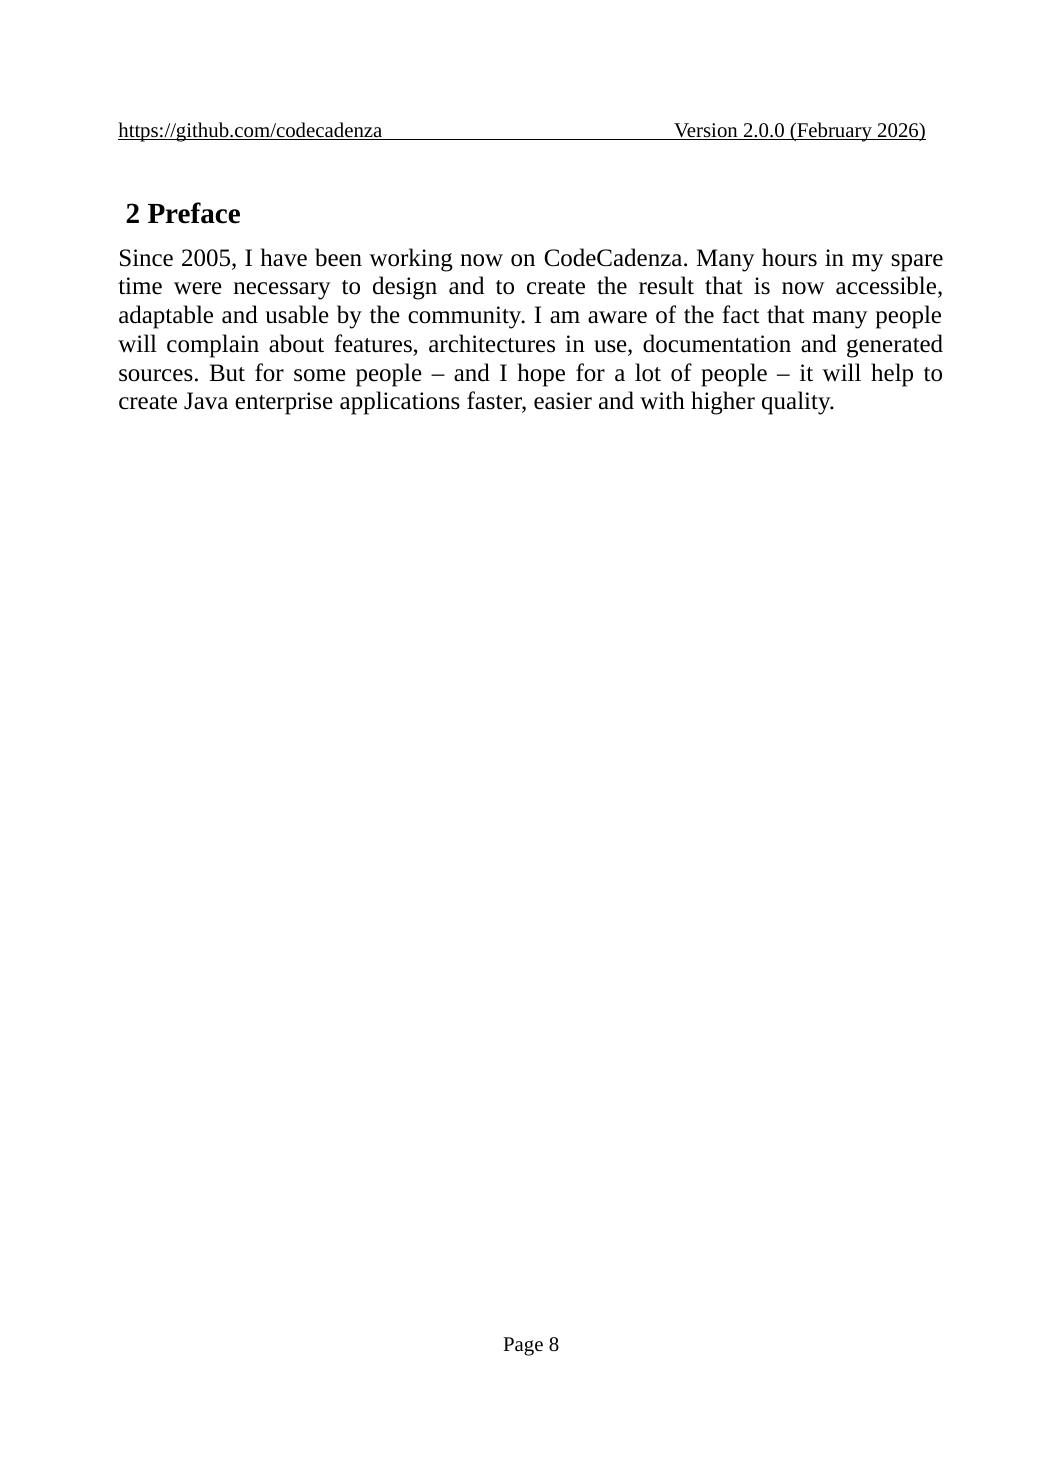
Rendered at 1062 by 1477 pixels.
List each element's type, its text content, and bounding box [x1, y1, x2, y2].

text Since 2005, I have been working now on CodeCadenza. Many hours in my spare time were necessary to design and to create the result that is now accessible, adaptable and usable by the community. I am aware of the fact that many people will complain about features, architectures in use, documentation and generated sources. But for some people – and I hope for a lot of people – it will help to create Java enterprise applications faster, easier and with higher quality. [118, 243, 944, 415]
subtitle Preface [118, 197, 944, 230]
